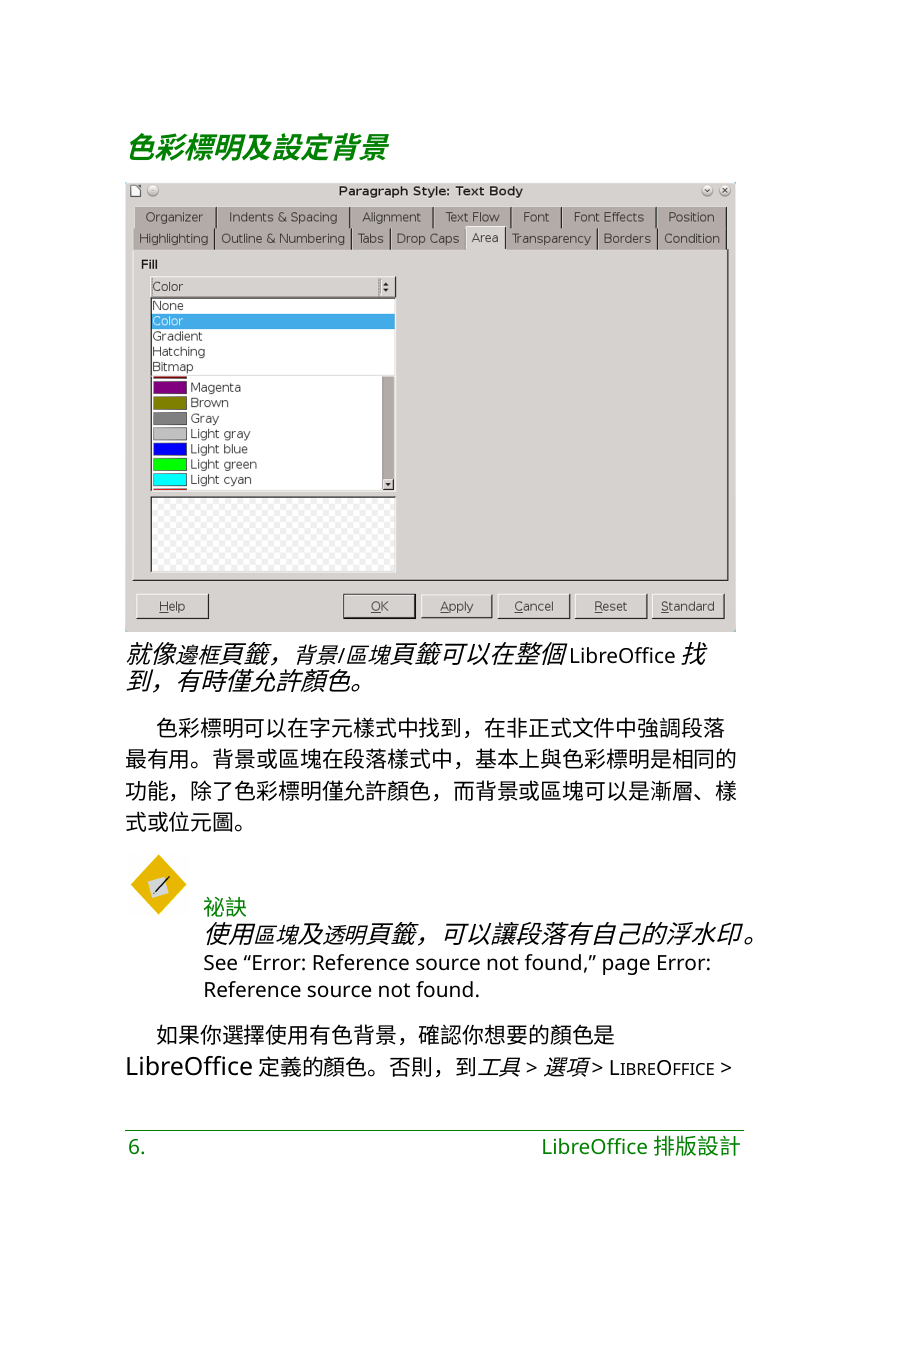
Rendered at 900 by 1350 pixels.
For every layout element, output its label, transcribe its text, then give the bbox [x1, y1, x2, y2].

picture [126, 853, 189, 916]
list 祕訣 [125, 852, 744, 922]
subtitle 色彩標明及設定背景 [125, 125, 744, 167]
table_cell 就像邊框頁籤，背景/區塊頁籤可以在整個LibreOffice找到，有時僅允許顏色。 [125, 634, 744, 696]
text 如果你選擇使用有色背景，確認你想要的顏色是LibreOffice定義的顏色。否則，到工具 > 選項 > LibreOffice > 顏色 增加到自訂的顏色，，或者調整 透明頁籤 (見 “設定透明度,” 頁 1). [125, 1019, 744, 1081]
text 色彩標明可以在字元樣式中找到，在非正式文件中強調段落最有用。背景或區塊在段落樣式中，基本上與色彩標明是相同的功能，除了色彩標明僅允許顏色，而背景或區塊可以是漸層、樣式或位元圖。 [125, 712, 744, 837]
picture [125, 182, 736, 632]
text 使用區塊及透明頁籤，可以讓段落有自己的浮水印。See “Error: Reference source not found,” page Error: Reference source not found. [203, 922, 744, 1003]
table_header [125, 183, 744, 634]
